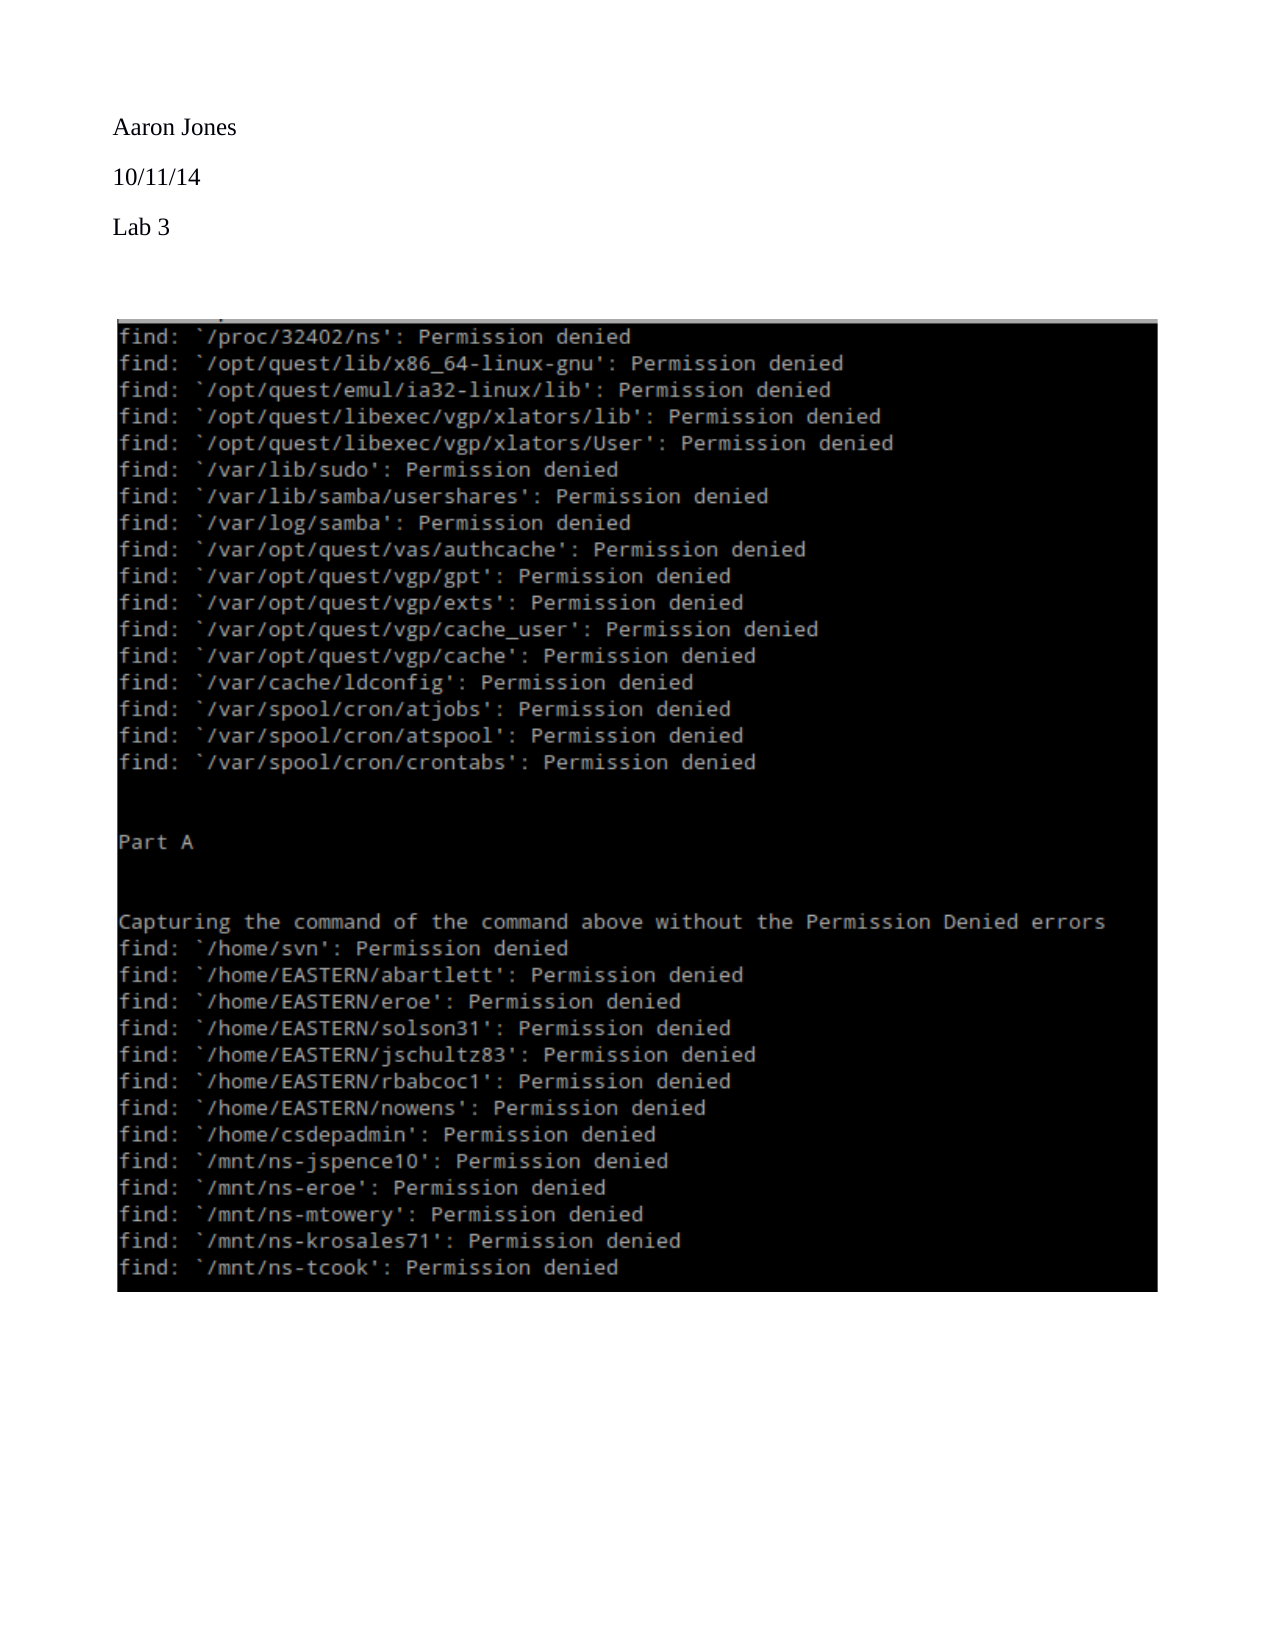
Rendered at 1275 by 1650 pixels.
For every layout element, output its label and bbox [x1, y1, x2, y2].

picture [117, 319, 1158, 1292]
